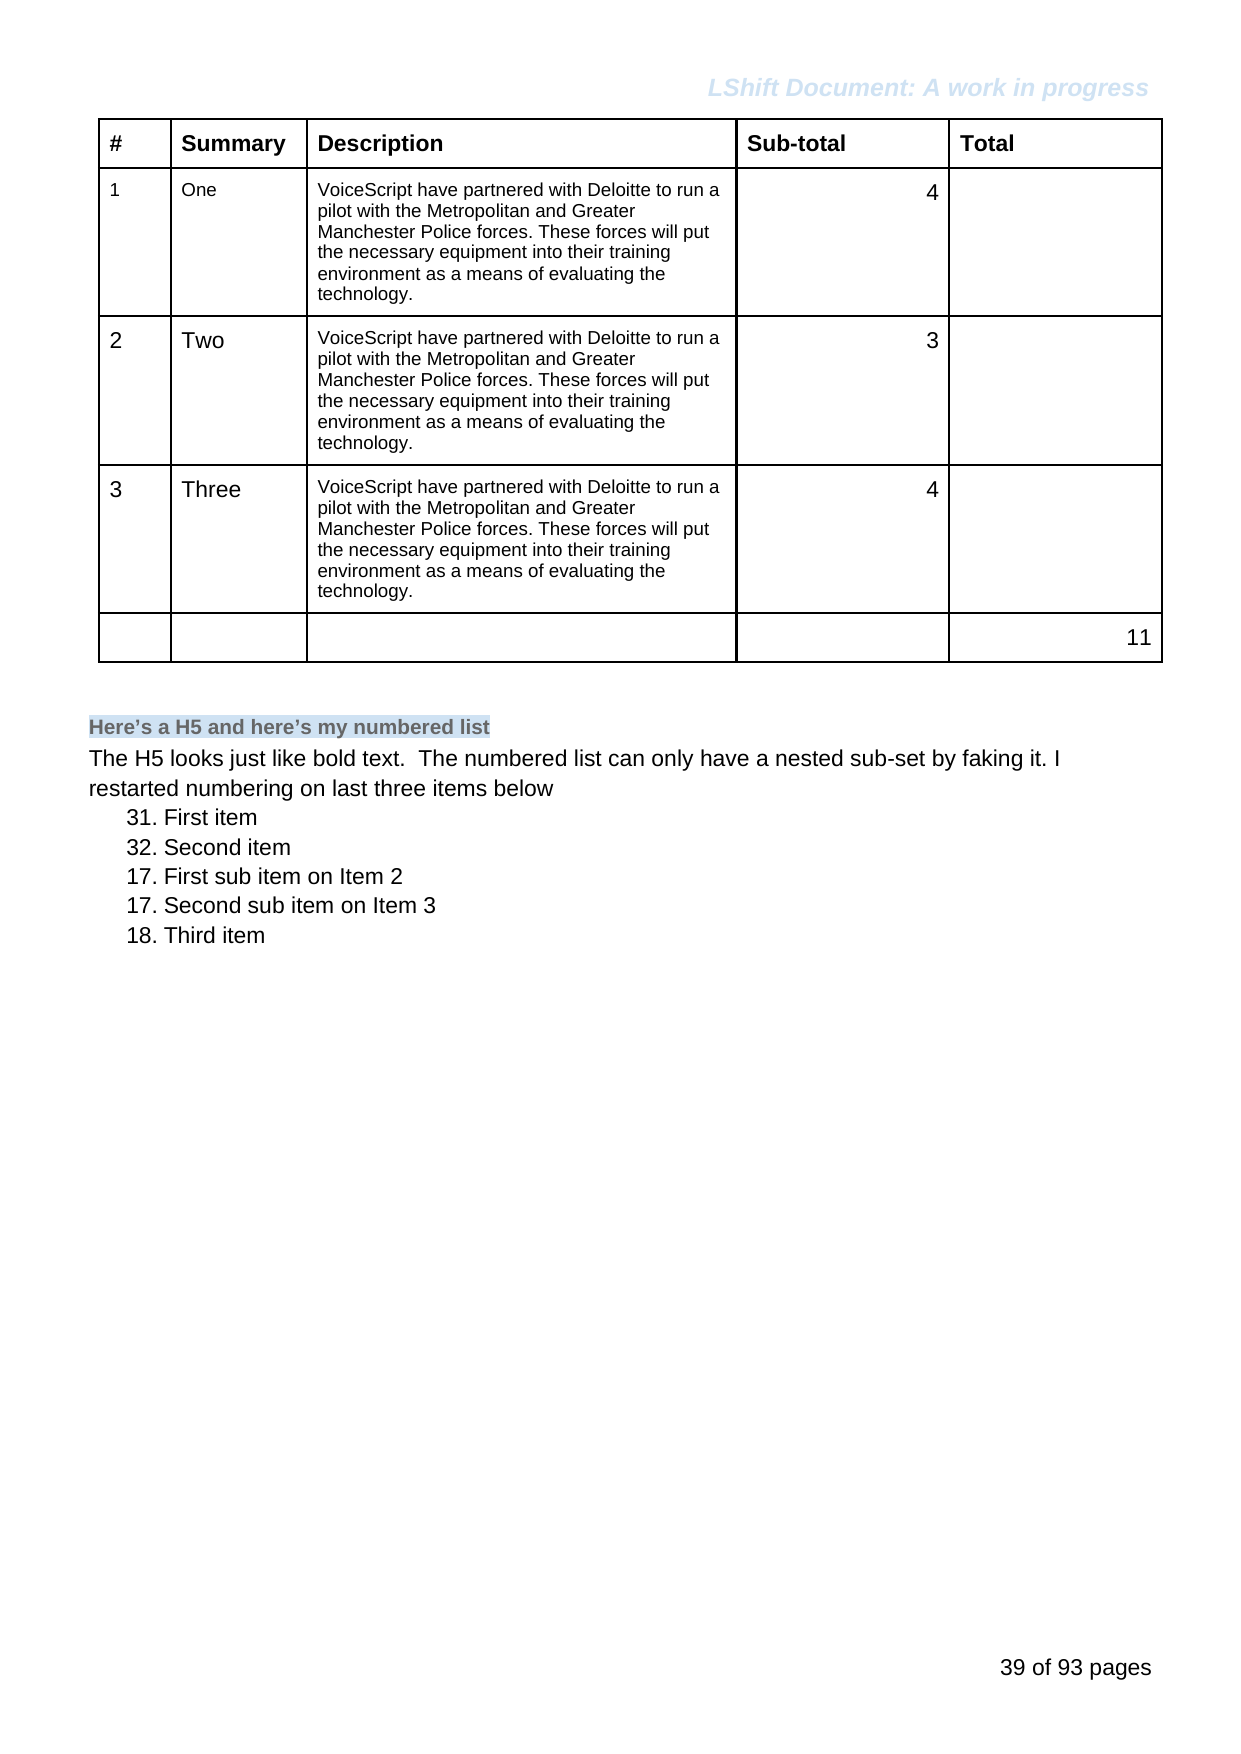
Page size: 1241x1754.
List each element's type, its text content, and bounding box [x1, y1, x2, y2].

list Second sub item on Item 3 [126, 893, 1152, 918]
table_header # [100, 120, 170, 167]
table_cell 4 [738, 466, 948, 612]
table_cell VoiceScript have partnered with Deloitte to run a pilot with the Metropolitan and Greater Manchester Police forces. These forces will put the necessary equipment into their training environment as a means of evaluating the technology. [308, 466, 735, 612]
text The H5 looks just like bold text. The numbered list can only have a nested sub-set by faking it. I restarted numbering on last three items below [88, 746, 1152, 801]
table_header Summary [172, 120, 306, 167]
list Third item [126, 922, 1152, 948]
table_cell One [172, 169, 306, 315]
table_header Description [308, 120, 735, 167]
table_cell 2 [100, 317, 170, 464]
table_cell VoiceScript have partnered with Deloitte to run a pilot with the Metropolitan and Greater Manchester Police forces. These forces will put the necessary equipment into their training environment as a means of evaluating the technology. [308, 169, 735, 315]
table_cell 11 [950, 614, 1161, 661]
table_cell [950, 317, 1161, 464]
list Second item [126, 834, 1152, 860]
table_cell 3 [100, 466, 170, 612]
table_cell [172, 614, 306, 661]
table_cell [100, 614, 170, 661]
table_cell [738, 614, 948, 661]
table_cell 4 [738, 169, 948, 315]
table_cell [950, 169, 1161, 315]
table_cell 3 [738, 317, 948, 464]
subtitle Here’s a H5 and here’s my numbered list [490, 715, 1152, 738]
table_cell [950, 466, 1161, 612]
table_header Sub-total [738, 120, 948, 167]
list First sub item on Item 2 [126, 863, 1152, 889]
table_cell Three [172, 466, 306, 612]
table_cell Two [172, 317, 306, 464]
table_cell [308, 614, 735, 661]
table_cell VoiceScript have partnered with Deloitte to run a pilot with the Metropolitan and Greater Manchester Police forces. These forces will put the necessary equipment into their training environment as a means of evaluating the technology. [308, 317, 735, 464]
table_cell 1 [100, 169, 170, 315]
table_header Total [950, 120, 1161, 167]
list First item [126, 805, 1152, 830]
